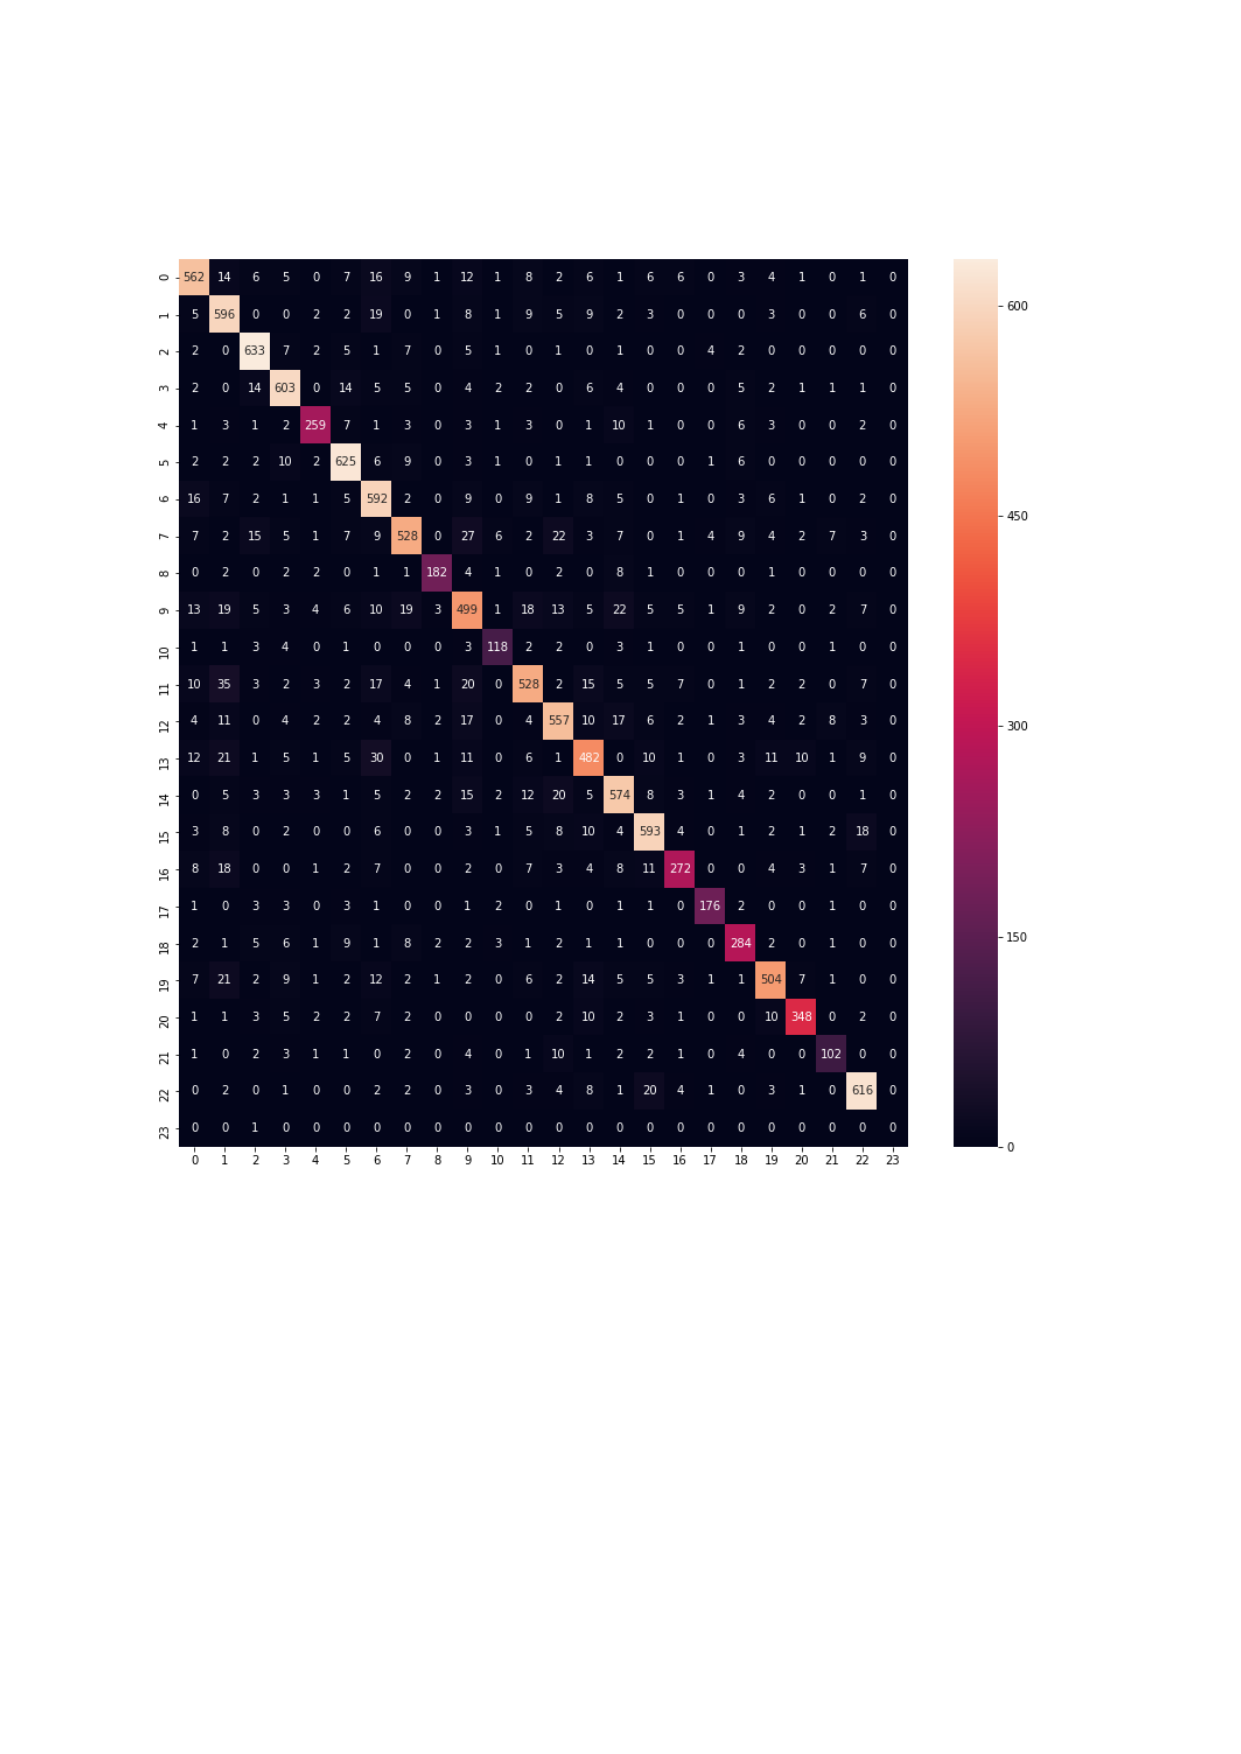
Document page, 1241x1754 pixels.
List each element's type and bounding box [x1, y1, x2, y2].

picture [32, 118, 1208, 1294]
